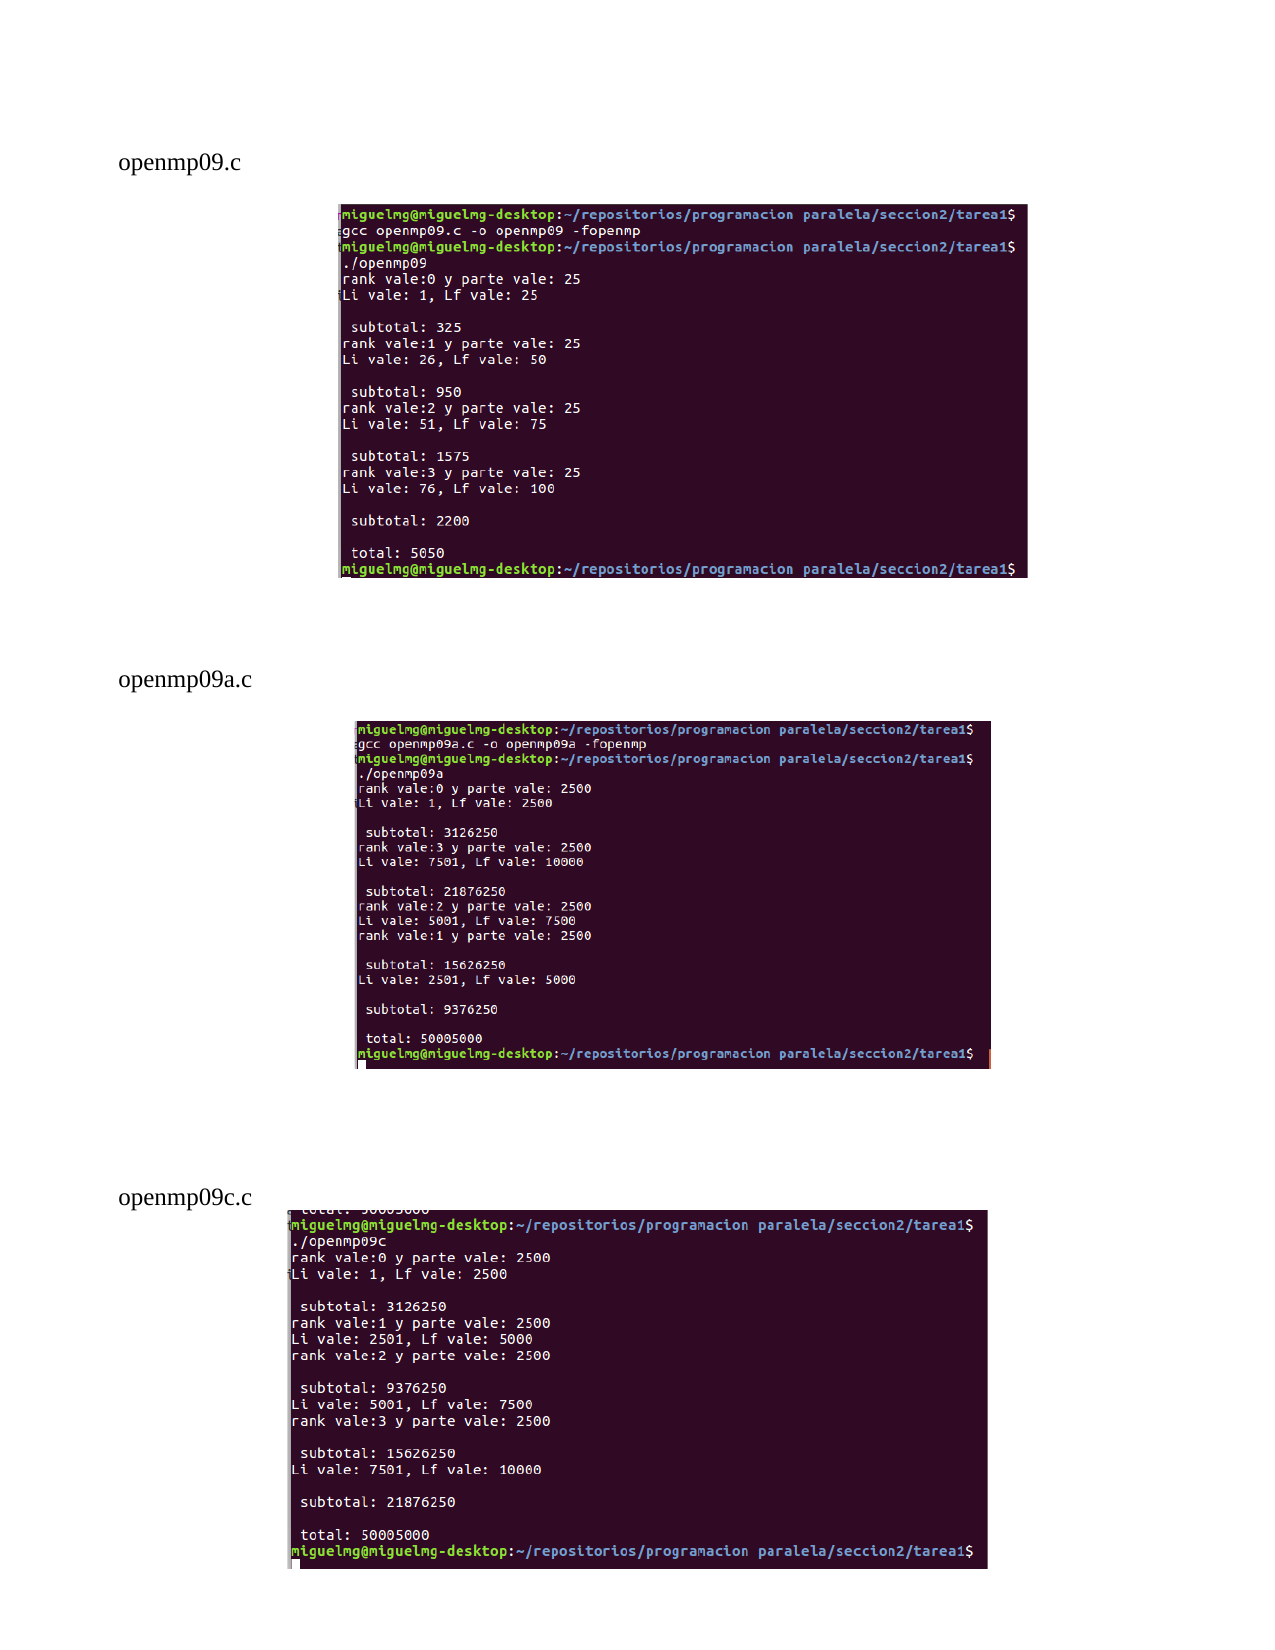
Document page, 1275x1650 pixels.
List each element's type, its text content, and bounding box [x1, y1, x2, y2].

picture [338, 204, 536, 578]
text openmp09c.c [118, 1182, 1157, 1211]
text openmp09.c [118, 147, 1157, 176]
text openmp09a.c [118, 664, 1157, 693]
picture [354, 721, 539, 1069]
picture [287, 1210, 489, 1569]
